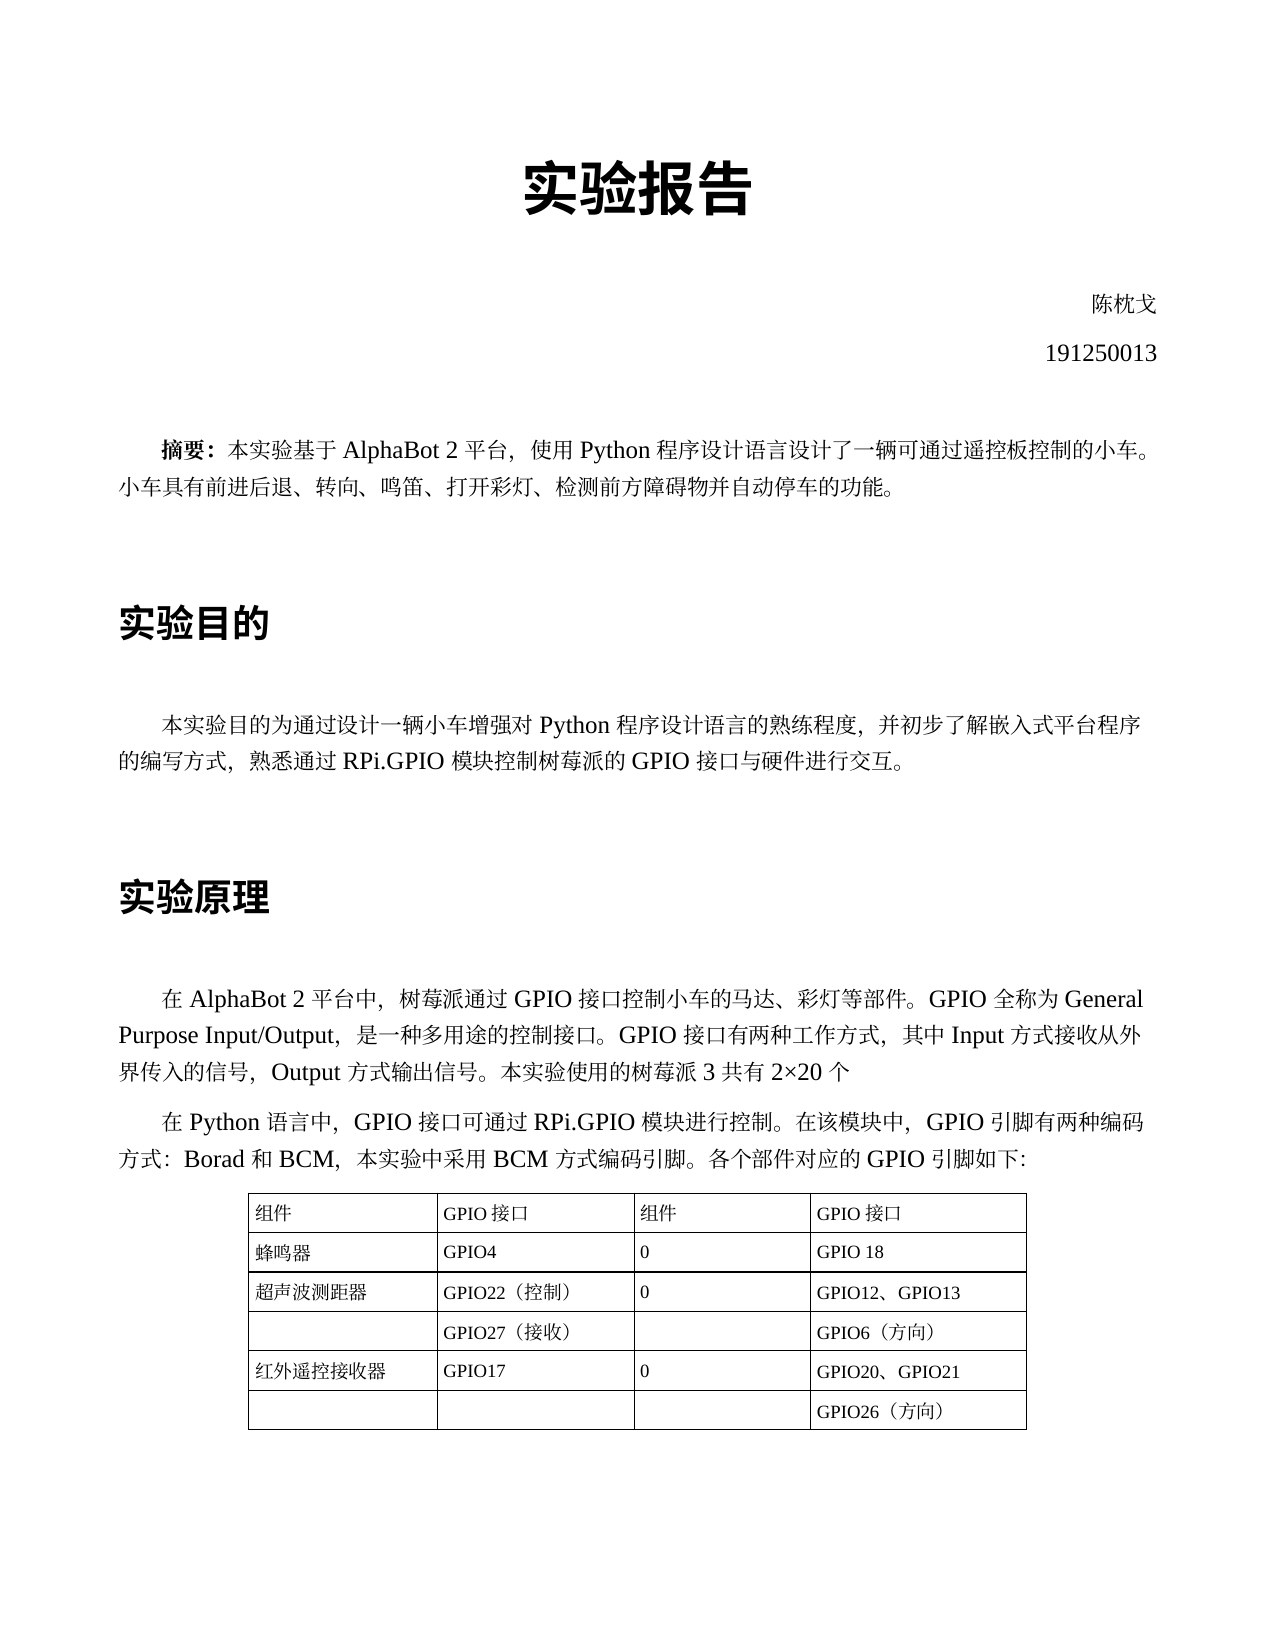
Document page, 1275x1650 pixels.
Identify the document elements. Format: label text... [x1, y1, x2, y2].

table_cell GPIO4 [438, 1233, 634, 1271]
table_cell GPIO12、GPIO13 [811, 1273, 1026, 1311]
table_cell GPIO17 [438, 1351, 634, 1390]
table_cell GPIO27（接收） [438, 1312, 634, 1350]
title 实验报告 [118, 143, 1157, 228]
text 陈枕戈 [118, 288, 1157, 319]
table_header 组件 [249, 1194, 437, 1232]
table_cell [249, 1312, 437, 1350]
table_cell GPIO 18 [811, 1233, 1026, 1271]
table_cell [438, 1391, 634, 1429]
table_cell [249, 1391, 437, 1429]
text 在 Python 语言中，GPIO 接口可通过 RPi.GPIO 模块进行控制。在该模块中，GPIO 引脚有两种编码方式：Borad 和 BCM，本实验中采用 BCM 方式编码引脚。各个部件对应的 GPIO 引脚如下： [118, 1106, 1157, 1173]
text 摘要：本实验基于 AlphaBot 2 平台，使用 Python 程序设计语言设计了一辆可通过遥控板控制的小车。小车具有前进后退、转向、鸣笛、打开彩灯、检测前方障碍物并自动停车的功能。 [118, 434, 1157, 501]
table_cell 蜂鸣器 [249, 1233, 437, 1271]
table_cell 0 [635, 1273, 810, 1311]
table_cell GPIO22（控制） [438, 1273, 634, 1311]
table_cell [635, 1391, 810, 1429]
table_cell 0 [635, 1233, 810, 1271]
table_cell GPIO26（方向） [811, 1391, 1026, 1429]
table_cell 超声波测距器 [249, 1273, 437, 1311]
text 本实验目的为通过设计一辆小车增强对 Python 程序设计语言的熟练程度，并初步了解嵌入式平台程序的编写方式，熟悉通过 RPi.GPIO 模块控制树莓派的 GPIO 接口与硬件进行交互。 [118, 708, 1157, 776]
table_header 组件 [635, 1194, 810, 1232]
text 191250013 [118, 338, 1157, 367]
subtitle 实验目的 [118, 593, 1157, 648]
text 在 AlphaBot 2 平台中，树莓派通过 GPIO 接口控制小车的马达、彩灯等部件。GPIO 全称为 General Purpose Input/Output，是一种多用途的控制接口。GPIO 接口有两种工作方式，其中 Input 方式接收从外界传入的信号，Output 方式输出信号。本实验使用的树莓派 3 共有 2×20 个 [118, 983, 1157, 1086]
table_header GPIO 接口 [438, 1194, 634, 1232]
subtitle 实验原理 [118, 868, 1157, 922]
table_cell [635, 1312, 810, 1350]
table_header GPIO 接口 [811, 1194, 1026, 1232]
table_cell 红外遥控接收器 [249, 1351, 437, 1390]
table_cell GPIO6（方向） [811, 1312, 1026, 1350]
table_cell 0 [635, 1351, 810, 1390]
table_cell GPIO20、GPIO21 [811, 1351, 1026, 1390]
